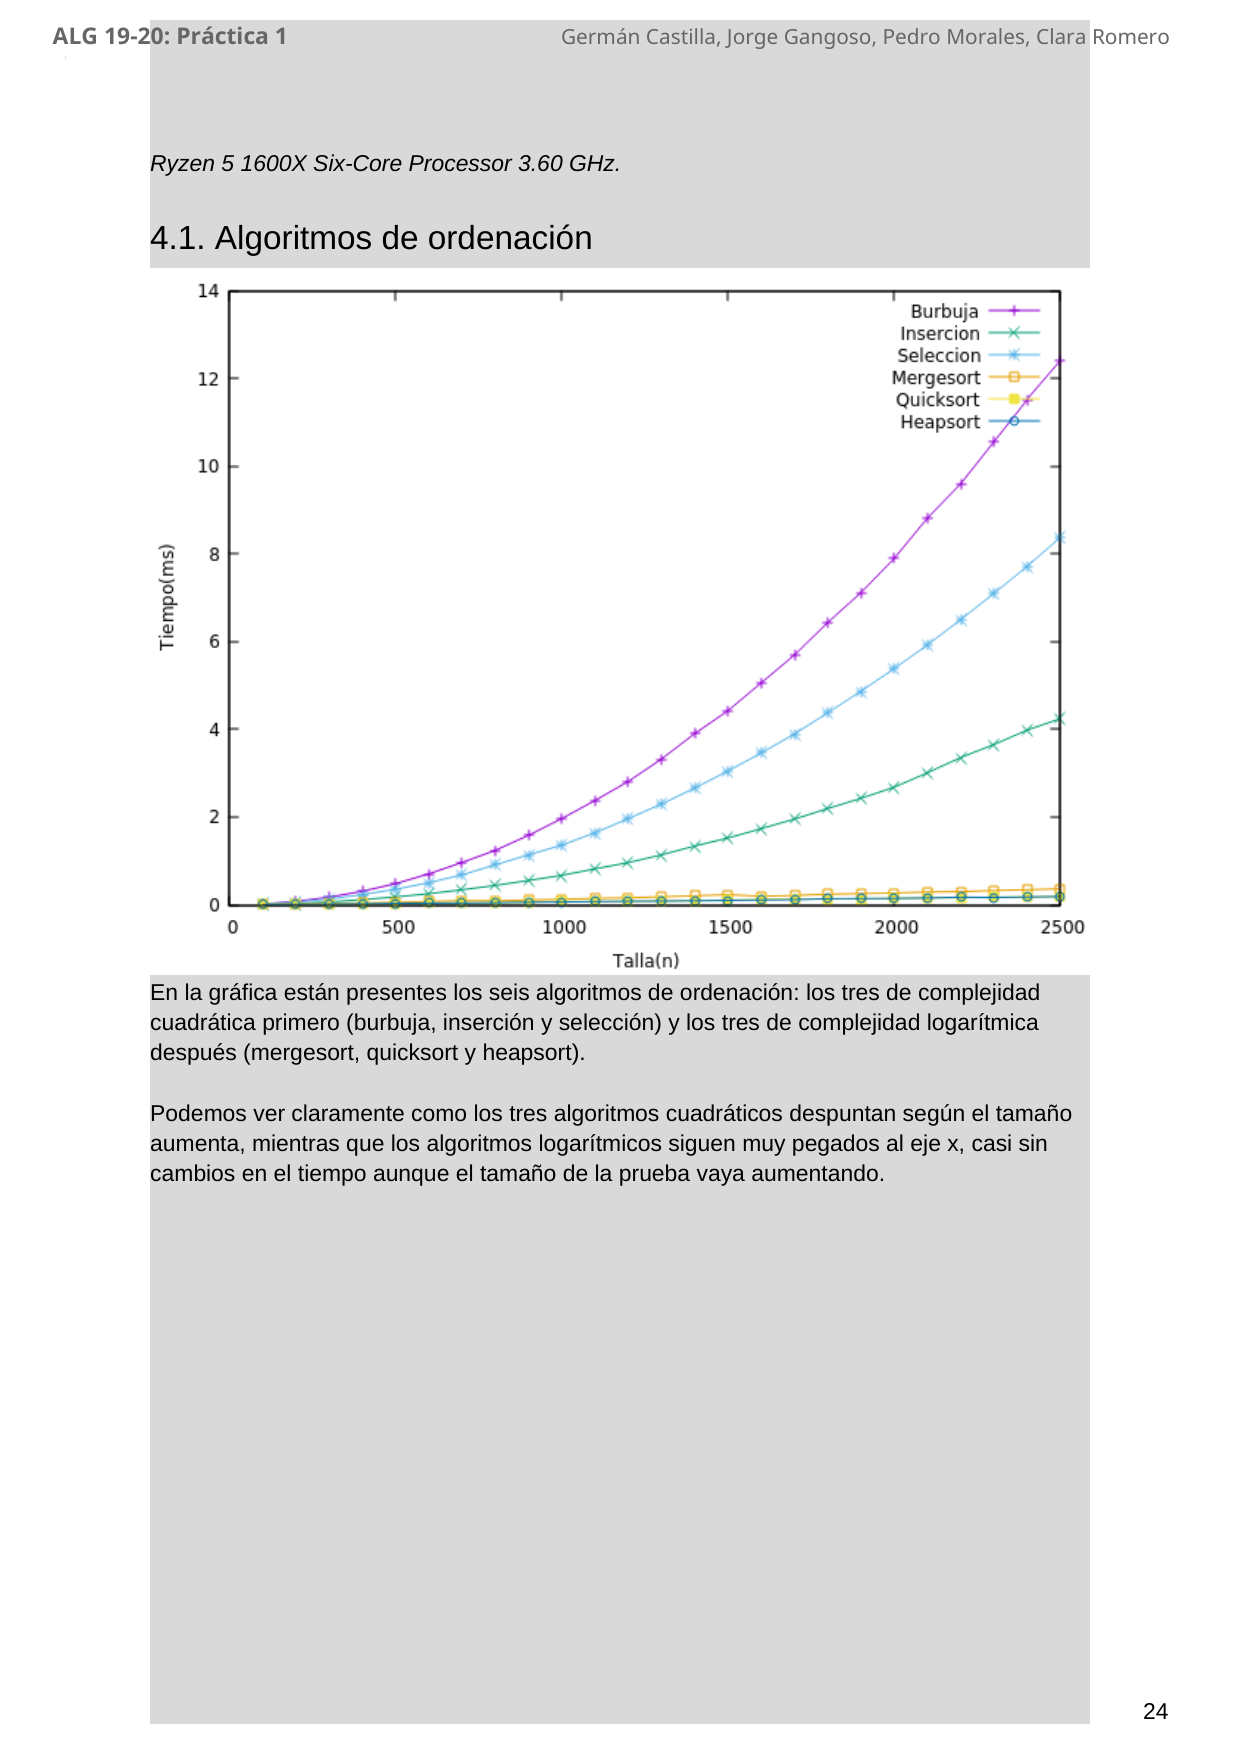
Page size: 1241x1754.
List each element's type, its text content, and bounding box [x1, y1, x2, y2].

picture [150, 268, 1091, 975]
text Podemos ver claramente como los tres algoritmos cuadráticos despuntan según el tamaño aumenta, mientras que los algoritmos logarítmicos siguen muy pegados al eje x, casi sin cambios en el tiempo aunque el tamaño de la prueba vaya aumentando. [150, 1099, 1090, 1186]
subtitle 4.1. Algoritmos de ordenación [150, 218, 1090, 256]
text Ryzen 5 1600X Six-Core Processor 3.60 GHz. [150, 150, 1090, 176]
text En la gráfica están presentes los seis algoritmos de ordenación: los tres de complejidad cuadrática primero (burbuja, inserción y selección) y los tres de complejidad logarítmica después (mergesort, quicksort y heapsort). [150, 979, 1090, 1066]
